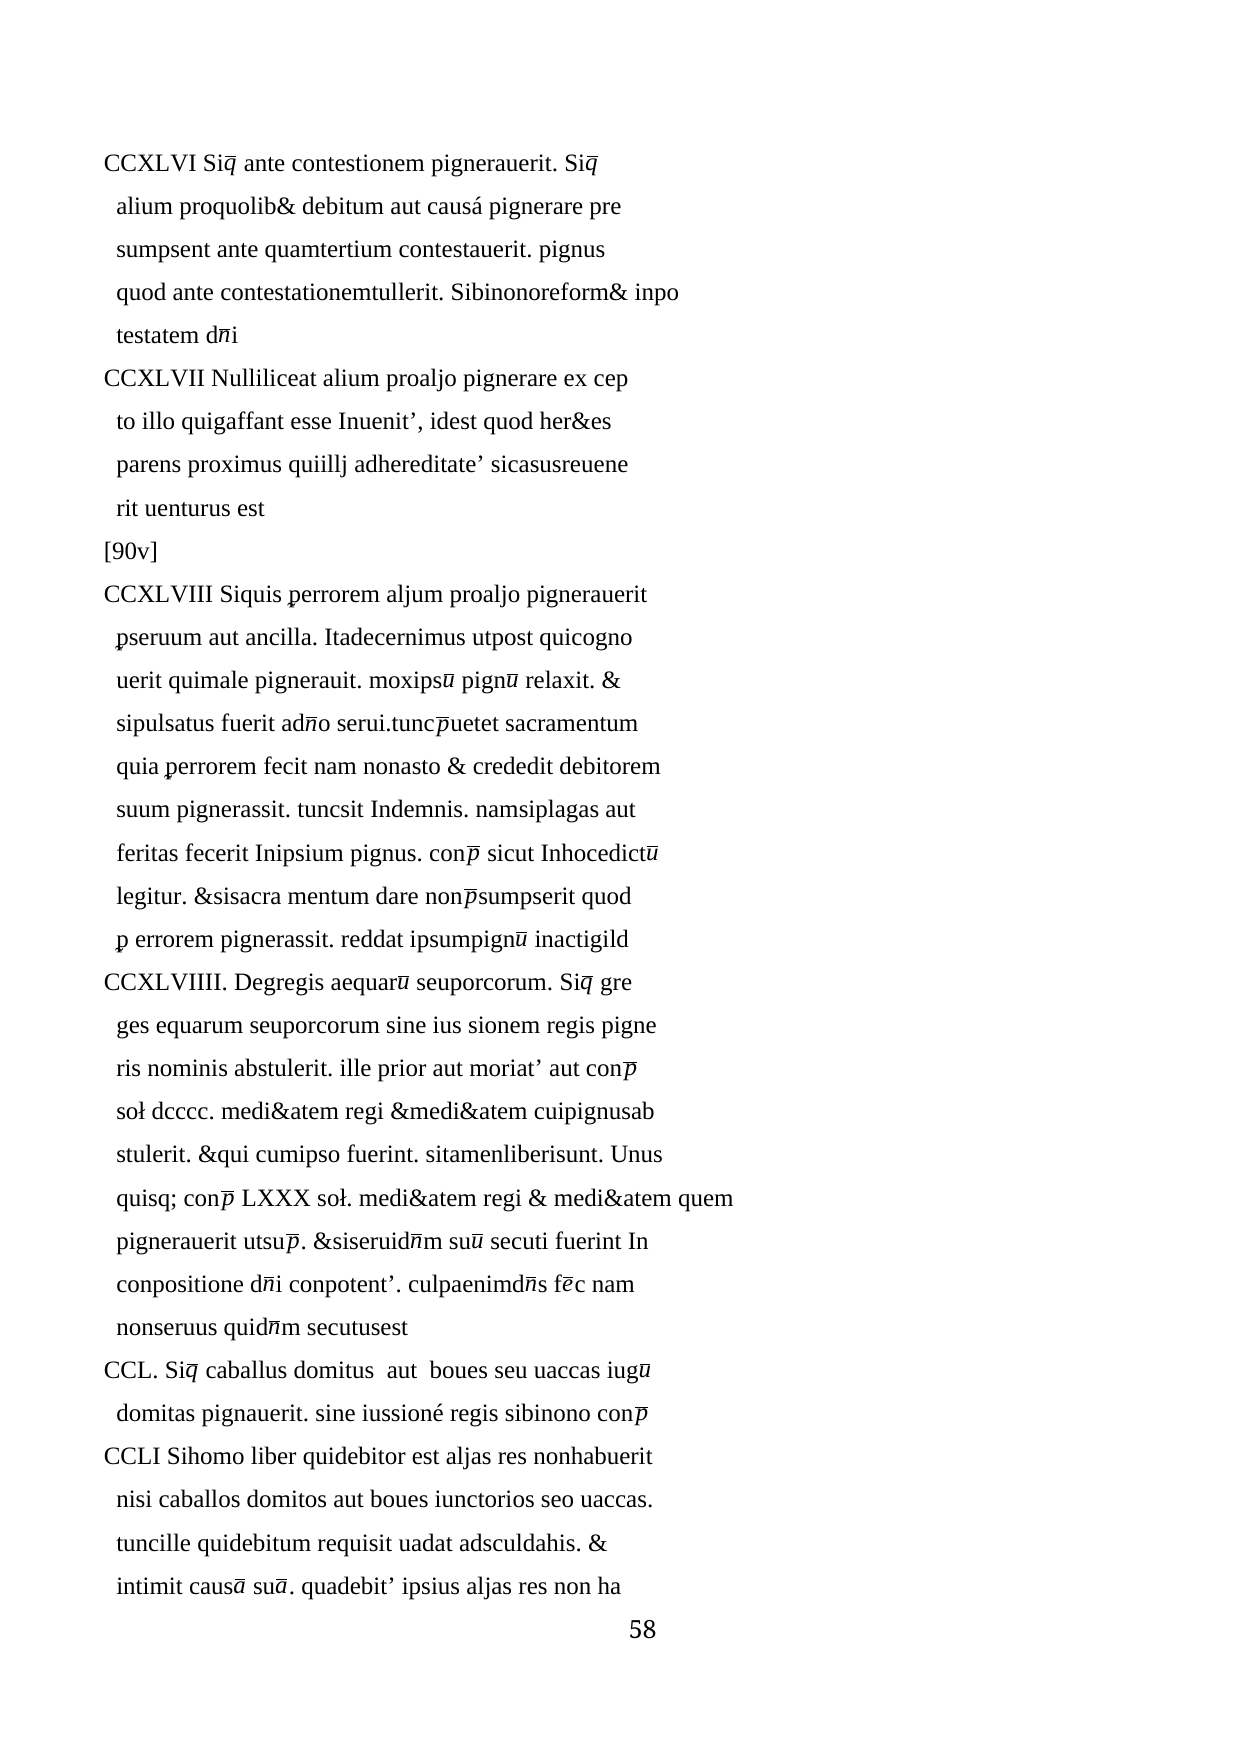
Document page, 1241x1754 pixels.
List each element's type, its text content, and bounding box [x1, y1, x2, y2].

text sumpsent ante quamtertium contestauerit. pignus [103, 234, 1211, 263]
text testatem di [103, 320, 1211, 349]
text domitas pignauerit. sine iussioné regis sibinono con [103, 1398, 1211, 1427]
text suum pignerassit. tuncsit Indemnis. namsiplagas aut [103, 794, 1211, 823]
text legitur. &sisacra mentum dare nonsumpserit quod [103, 881, 1211, 909]
text CCLI Sihomo liber quidebitor est aljas res nonhabuerit [103, 1441, 1211, 1470]
text CCXLVII Nulliliceat alium proaljo pignerare ex cep [103, 363, 1211, 392]
text CCXLVI Si ante contestionem pignerauerit. Si [103, 148, 1211, 176]
text pignerauerit utsu. &siseruidm su secuti fuerint In [103, 1226, 1211, 1254]
text stulerit. &qui cumipso fuerint. sitamenliberisunt. Unus [103, 1139, 1211, 1168]
text alium proquolib& debitum aut causá pignerare pre [103, 191, 1211, 219]
text ᵱseruum aut ancilla. Itadecernimus utpost quicogno [103, 622, 1211, 651]
text conpositione di conpotent’. culpaenimds fc nam [103, 1269, 1211, 1298]
text nisi caballos domitos aut boues iunctorios seo uaccas. [103, 1484, 1211, 1513]
text quod ante contestationemtullerit. Sibinonoreform& inpo [103, 277, 1211, 306]
text rit uenturus est [103, 493, 1211, 521]
text tuncille quidebitum requisit uadat adsculdahis. & [103, 1528, 1211, 1556]
text soł dcccc. medi&atem regi &medi&atem cuipignusab [103, 1096, 1211, 1125]
text nonseruus quidm secutusest [103, 1312, 1211, 1341]
text quia ᵱerrorem fecit nam nonasto & crededit debitorem [103, 751, 1211, 780]
text CCXLVIIII. Degregis aequar seuporcorum. Si gre [103, 967, 1211, 996]
text feritas fecerit Inipsium pignus. con sicut Inhocedict [103, 838, 1211, 866]
text CCL. Si caballus domitus aut boues seu uaccas iug [103, 1355, 1211, 1384]
text ges equarum seuporcorum sine ius sionem regis pigne [103, 1010, 1211, 1039]
text quisq; con LXXX soł. medi&atem regi & medi&atem quem [103, 1183, 1211, 1211]
text ᵱ errorem pignerassit. reddat ipsumpign inactigild [103, 924, 1211, 953]
text [90v] [103, 536, 1211, 564]
text uerit quimale pignerauit. moxips pign relaxit. & [103, 665, 1211, 694]
text CCXLVIII Siquis ᵱerrorem aljum proaljo pignerauerit [103, 579, 1211, 608]
text parens proximus quiillj adhereditate’ sicasusreuene [103, 449, 1211, 478]
text sipulsatus fuerit ado serui.tuncuetet sacramentum [103, 708, 1211, 737]
text ris nominis abstulerit. ille prior aut moriat’ aut con [103, 1053, 1211, 1082]
text to illo quigaffant esse Inuenit’, idest quod her&es [103, 406, 1211, 435]
text intimit caus su. quadebit’ ipsius aljas res non ha [103, 1571, 1211, 1599]
